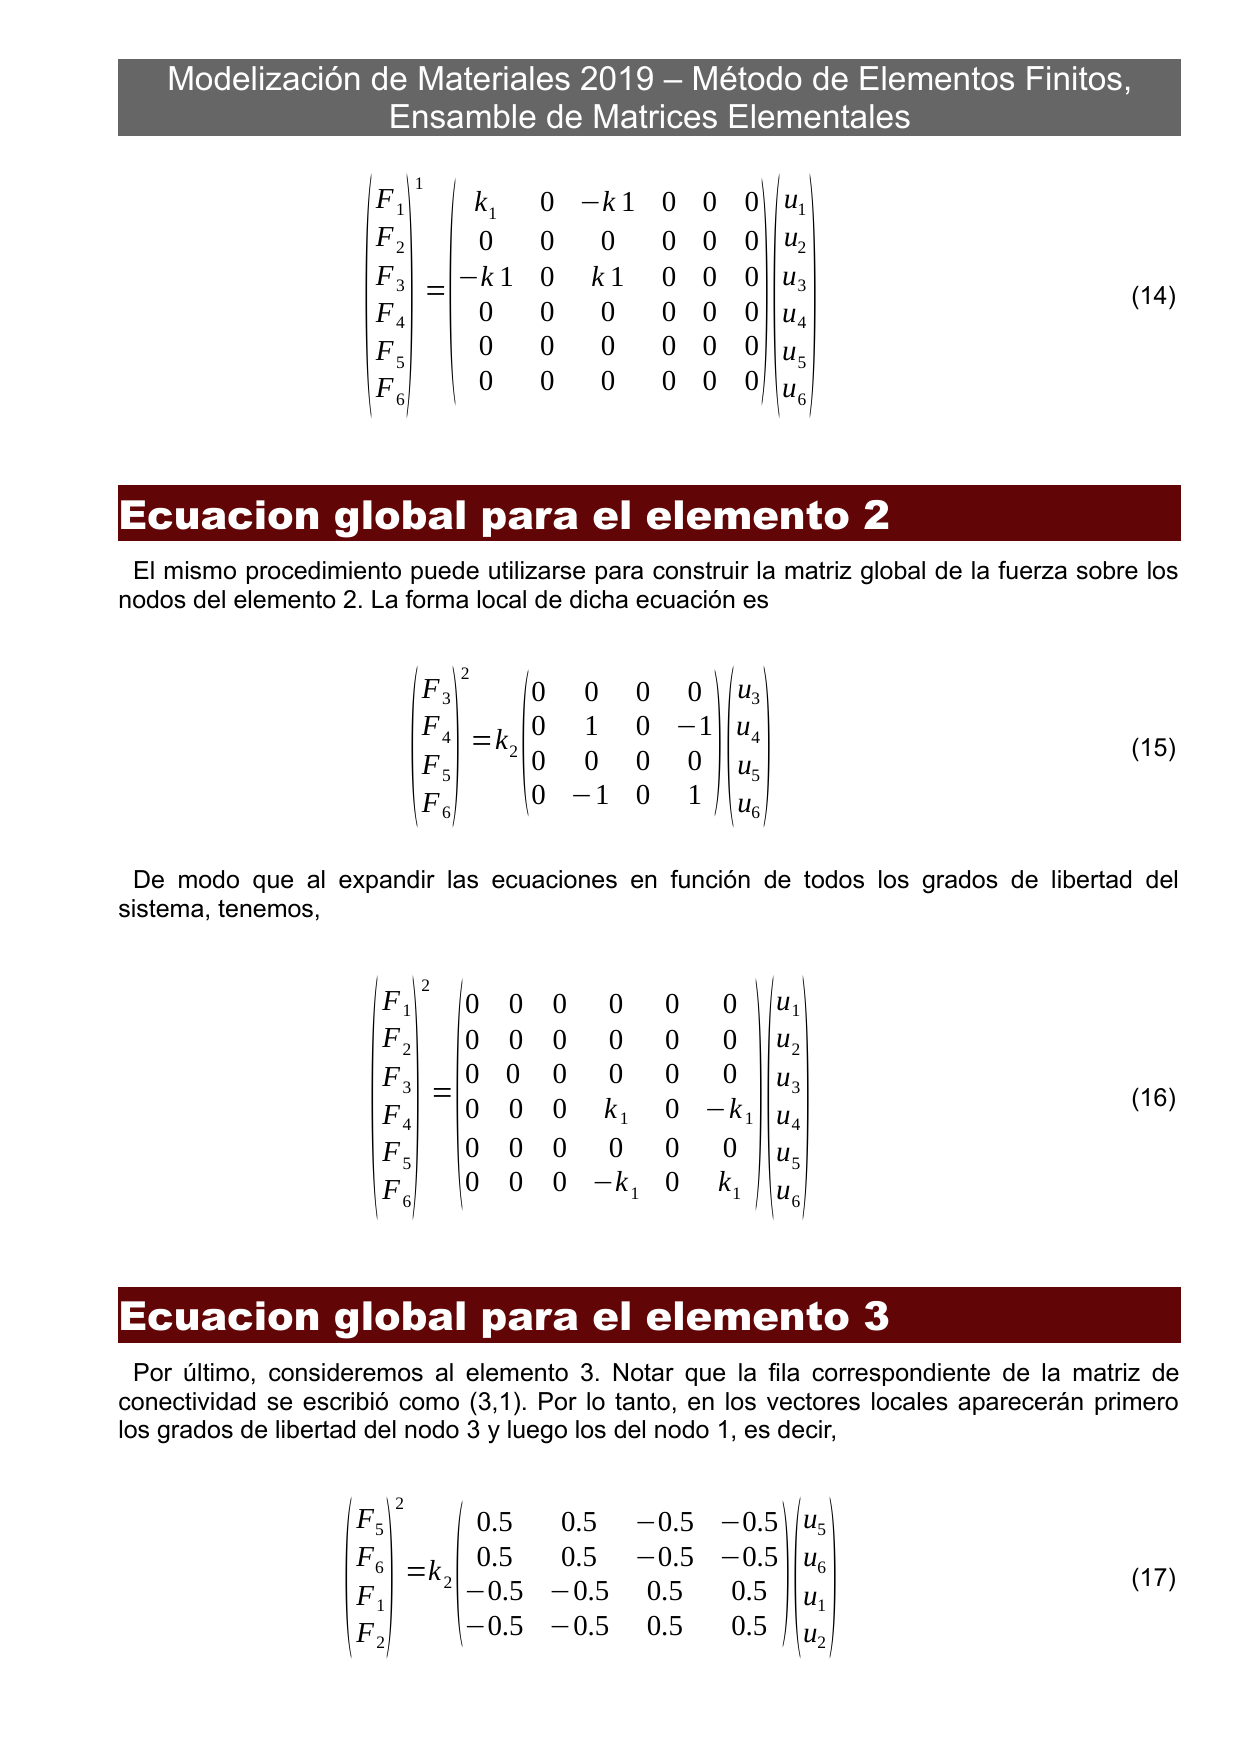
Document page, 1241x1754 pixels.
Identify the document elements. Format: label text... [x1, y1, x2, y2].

subtitle Ecuacion global para el elemento 3 [118, 1287, 1181, 1343]
table_header [118, 1489, 1063, 1666]
text De modo que al expandir las ecuaciones en función de todos los grados de libertad del sistema, tenemos, [118, 865, 1181, 923]
table_header (16) [1063, 967, 1181, 1228]
table_header (14) [1063, 165, 1181, 426]
table_header [118, 658, 1063, 836]
text Por último, consideremos al elemento 3. Notar que la fila correspondiente de la matriz de conectividad se escribió como (3,1). Por lo tanto, en los vectores locales aparecerán primero los grados de libertad del nodo 3 y luego los del nodo 1, es decir, [118, 1358, 1181, 1444]
text El mismo procedimiento puede utilizarse para construir la matriz global de la fuerza sobre los nodos del elemento 2. La forma local de dicha ecuación es [118, 556, 1181, 614]
table_header [118, 967, 1063, 1228]
table_header [118, 165, 1063, 426]
table_header (15) [1063, 658, 1181, 836]
table_header (17) [1063, 1489, 1181, 1666]
subtitle Ecuacion global para el elemento 2 [118, 485, 1181, 541]
